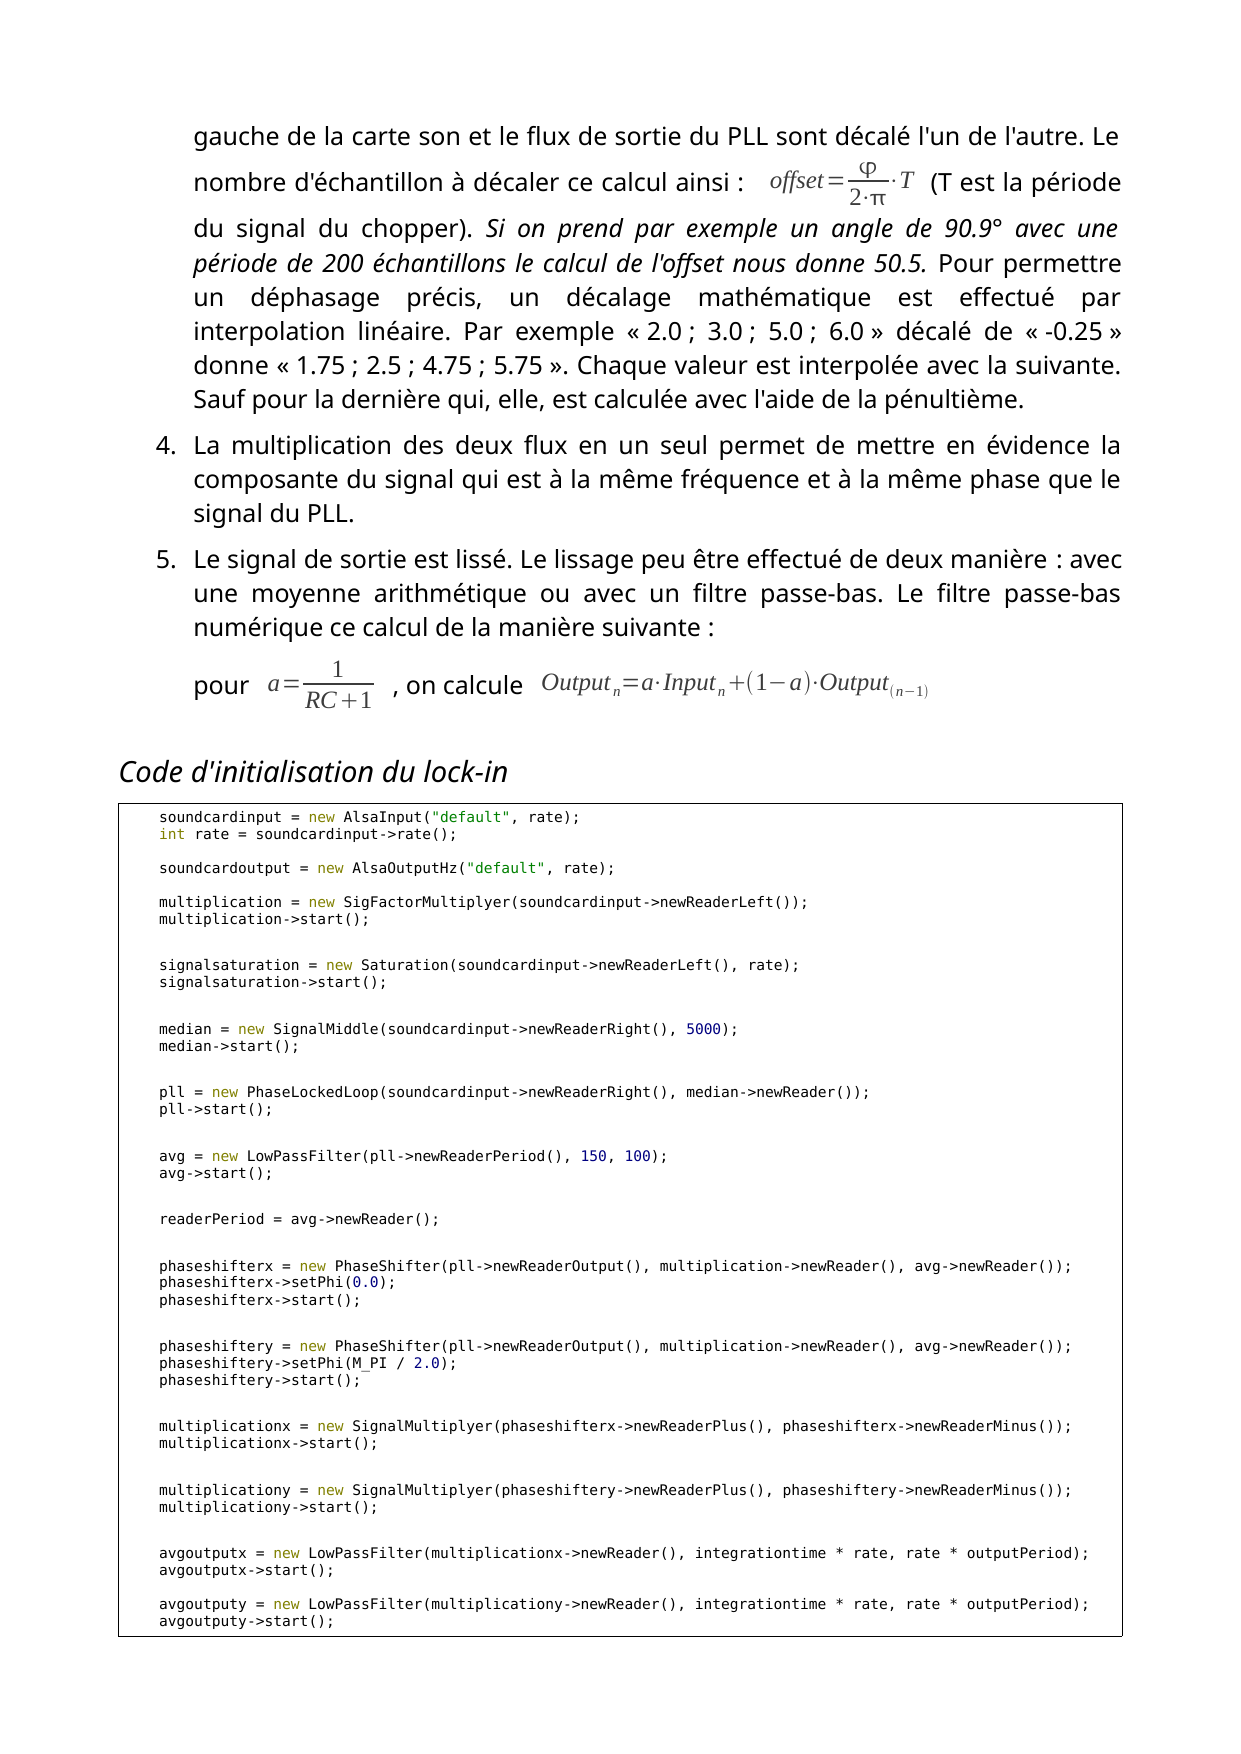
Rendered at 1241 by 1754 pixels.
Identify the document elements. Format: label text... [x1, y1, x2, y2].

list pour, on calcule [156, 655, 1122, 714]
table_header soundcardinput = new AlsaInput("default", rate); int rate = soundcardinput->rate(); soundcardoutput = new AlsaOutputHz("default", rate); multiplication = new SigFactorMultiplyer(soundcardinput->newReaderLeft()); multiplication->start(); signalsaturation = new Saturation(soundcardinput->newReaderLeft(), rate); signalsaturation->start(); median = new SignalMiddle(soundcardinput->newReaderRight(), 5000); median->start(); pll = new PhaseLockedLoop(soundcardinput->newReaderRight(), median->newReader()); pll->start(); avg = new LowPassFilter(pll->newReaderPeriod(), 150, 100); avg->start(); readerPeriod = avg->newReader(); phaseshifterx = new PhaseShifter(pll->newReaderOutput(), multiplication->newReader(), avg->newReader()); phaseshifterx->setPhi(0.0); phaseshifterx->start(); phaseshiftery = new PhaseShifter(pll->newReaderOutput(), multiplication->newReader(), avg->newReader()); phaseshiftery->setPhi(M_PI / 2.0); phaseshiftery->start(); multiplicationx = new SignalMultiplyer(phaseshifterx->newReaderPlus(), phaseshifterx->newReaderMinus()); multiplicationx->start(); multiplicationy = new SignalMultiplyer(phaseshiftery->newReaderPlus(), phaseshiftery->newReaderMinus()); multiplicationy->start(); avgoutputx = new LowPassFilter(multiplicationx->newReader(), integrationtime * rate, rate * outputPeriod); avgoutputx->start(); avgoutputy = new LowPassFilter(multiplicationy->newReader(), integrationtime * rate, rate * outputPeriod); avgoutputy->start(); [119, 804, 1122, 1636]
list La multiplication des deux flux en un seul permet de mettre en évidence la composante du signal qui est à la même fréquence et à la même phase que le signal du PLL. [156, 427, 1122, 529]
list gauche de la carte son et le flux de sortie du PLL sont décalé l'un de l'autre. Le nombre d'échantillon à décaler ce calcul ainsi : (T est la période du signal du chopper). Si on prend par exemple un angle de 90.9° avec une période de 200 échantillons le calcul de l'offset nous donne 50.5. Pour permettre un déphasage précis, un décalage mathématique est effectué par interpolation linéaire. Par exemple « 2.0 ; 3.0 ; 5.0 ; 6.0 » décalé de « -0.25 » donne « 1.75 ; 2.5 ; 4.75 ; 5.75 ». Chaque valeur est interpolée avec la suivante. Sauf pour la dernière qui, elle, est calculée avec l'aide de la pénultième. [156, 118, 1122, 416]
subtitle Code d'initialisation du lock-in [118, 751, 1122, 791]
list Le signal de sortie est lissé. Le lissage peu être effectué de deux manière : avec une moyenne arithmétique ou avec un filtre passe-bas. Le filtre passe-bas numérique ce calcul de la manière suivante : [156, 541, 1122, 643]
